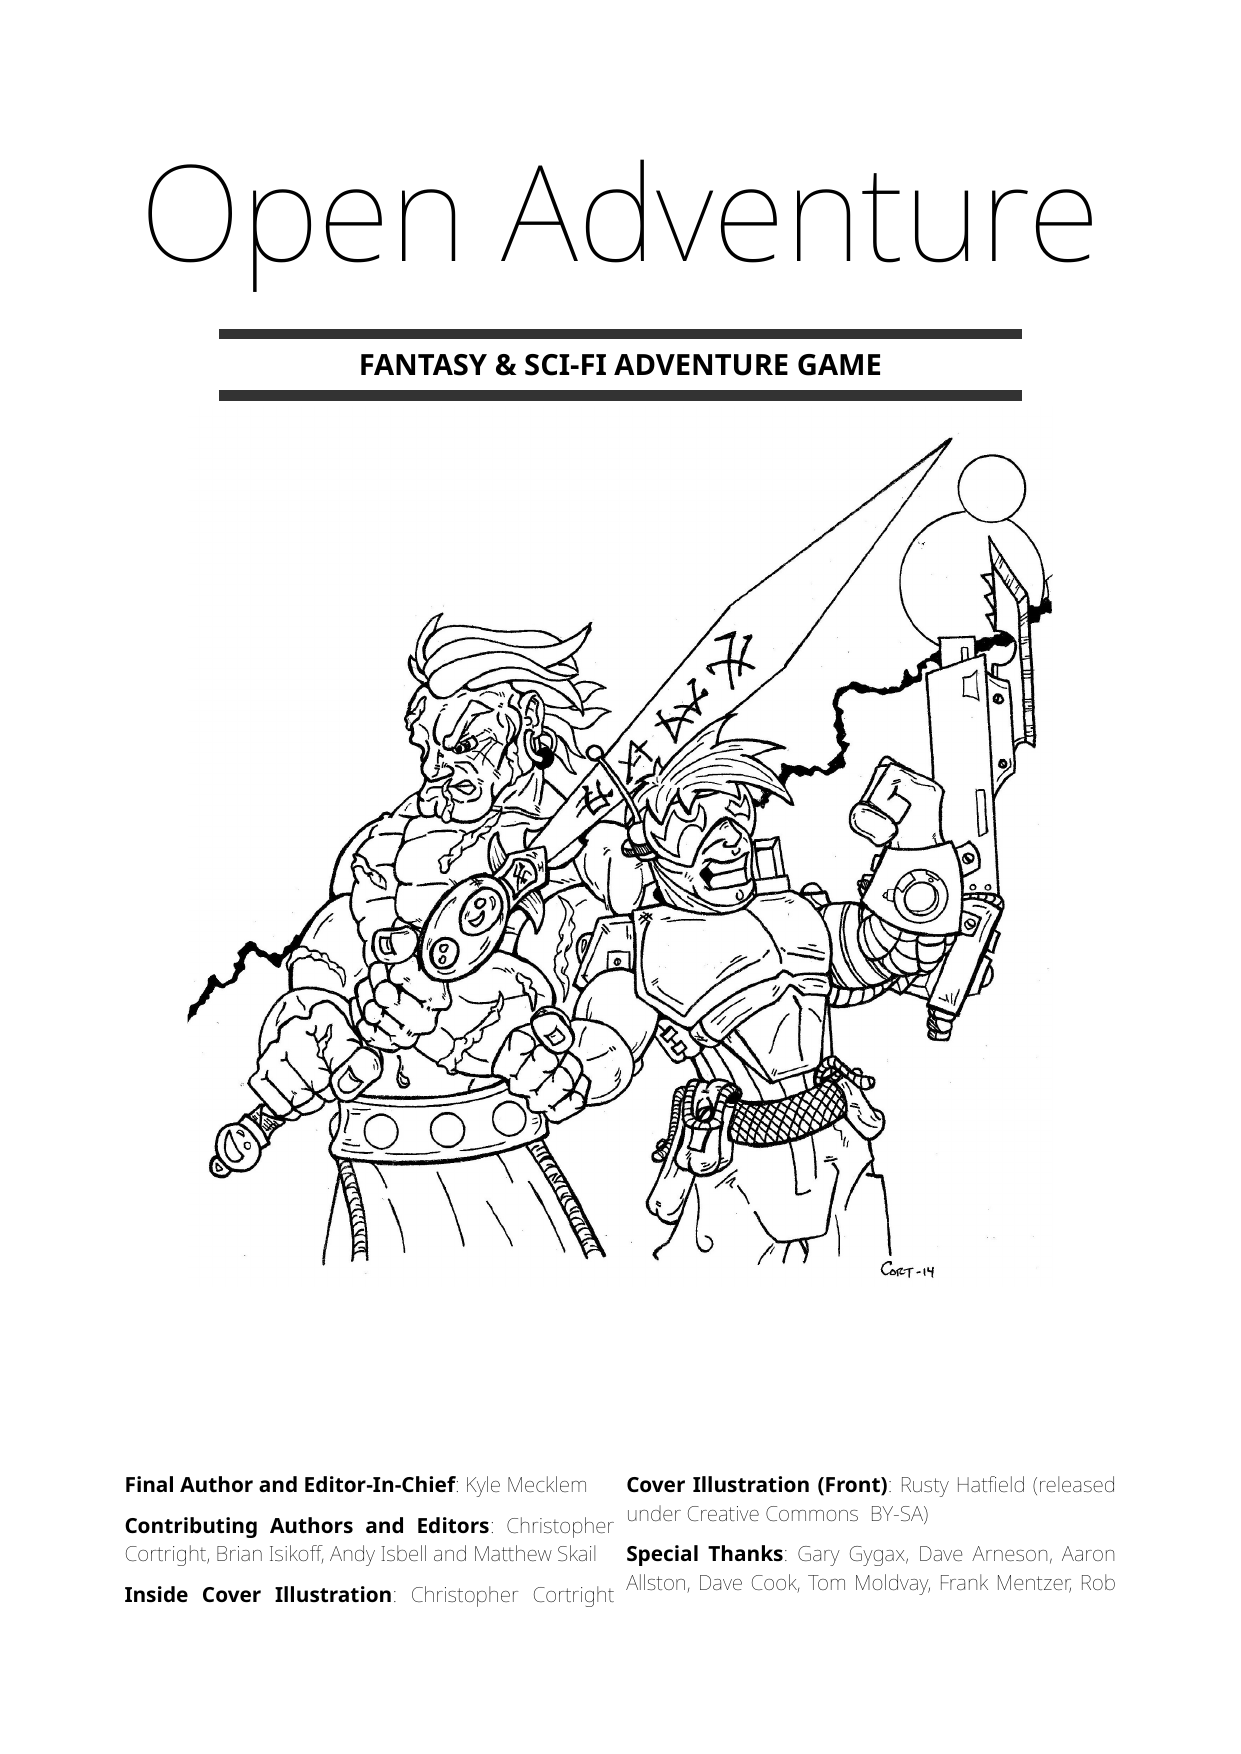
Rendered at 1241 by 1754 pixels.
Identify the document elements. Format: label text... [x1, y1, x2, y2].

picture [187, 406, 1053, 1287]
table_header Cover Illustration (Front): Rusty Hatfield (released under Creative Commons BY-SA) Special Thanks: Gary Gygax, Dave Arneson, Aaron Allston, Dave Cook, Tom Moldvay, Frank Mentzer, Rob [620, 1465, 1122, 1614]
table_header FANTASY & SCI-FI ADVENTURE GAME [219, 339, 1022, 390]
text Open Adventure [118, 118, 1122, 300]
table_header Final Author and Editor-In-Chief: Kyle Mecklem Contributing Authors and Editors: Christopher Cortright, Brian Isikoff, Andy Isbell and Matthew Skail Inside Cover Illustration: Christopher Cortright [119, 1465, 620, 1614]
